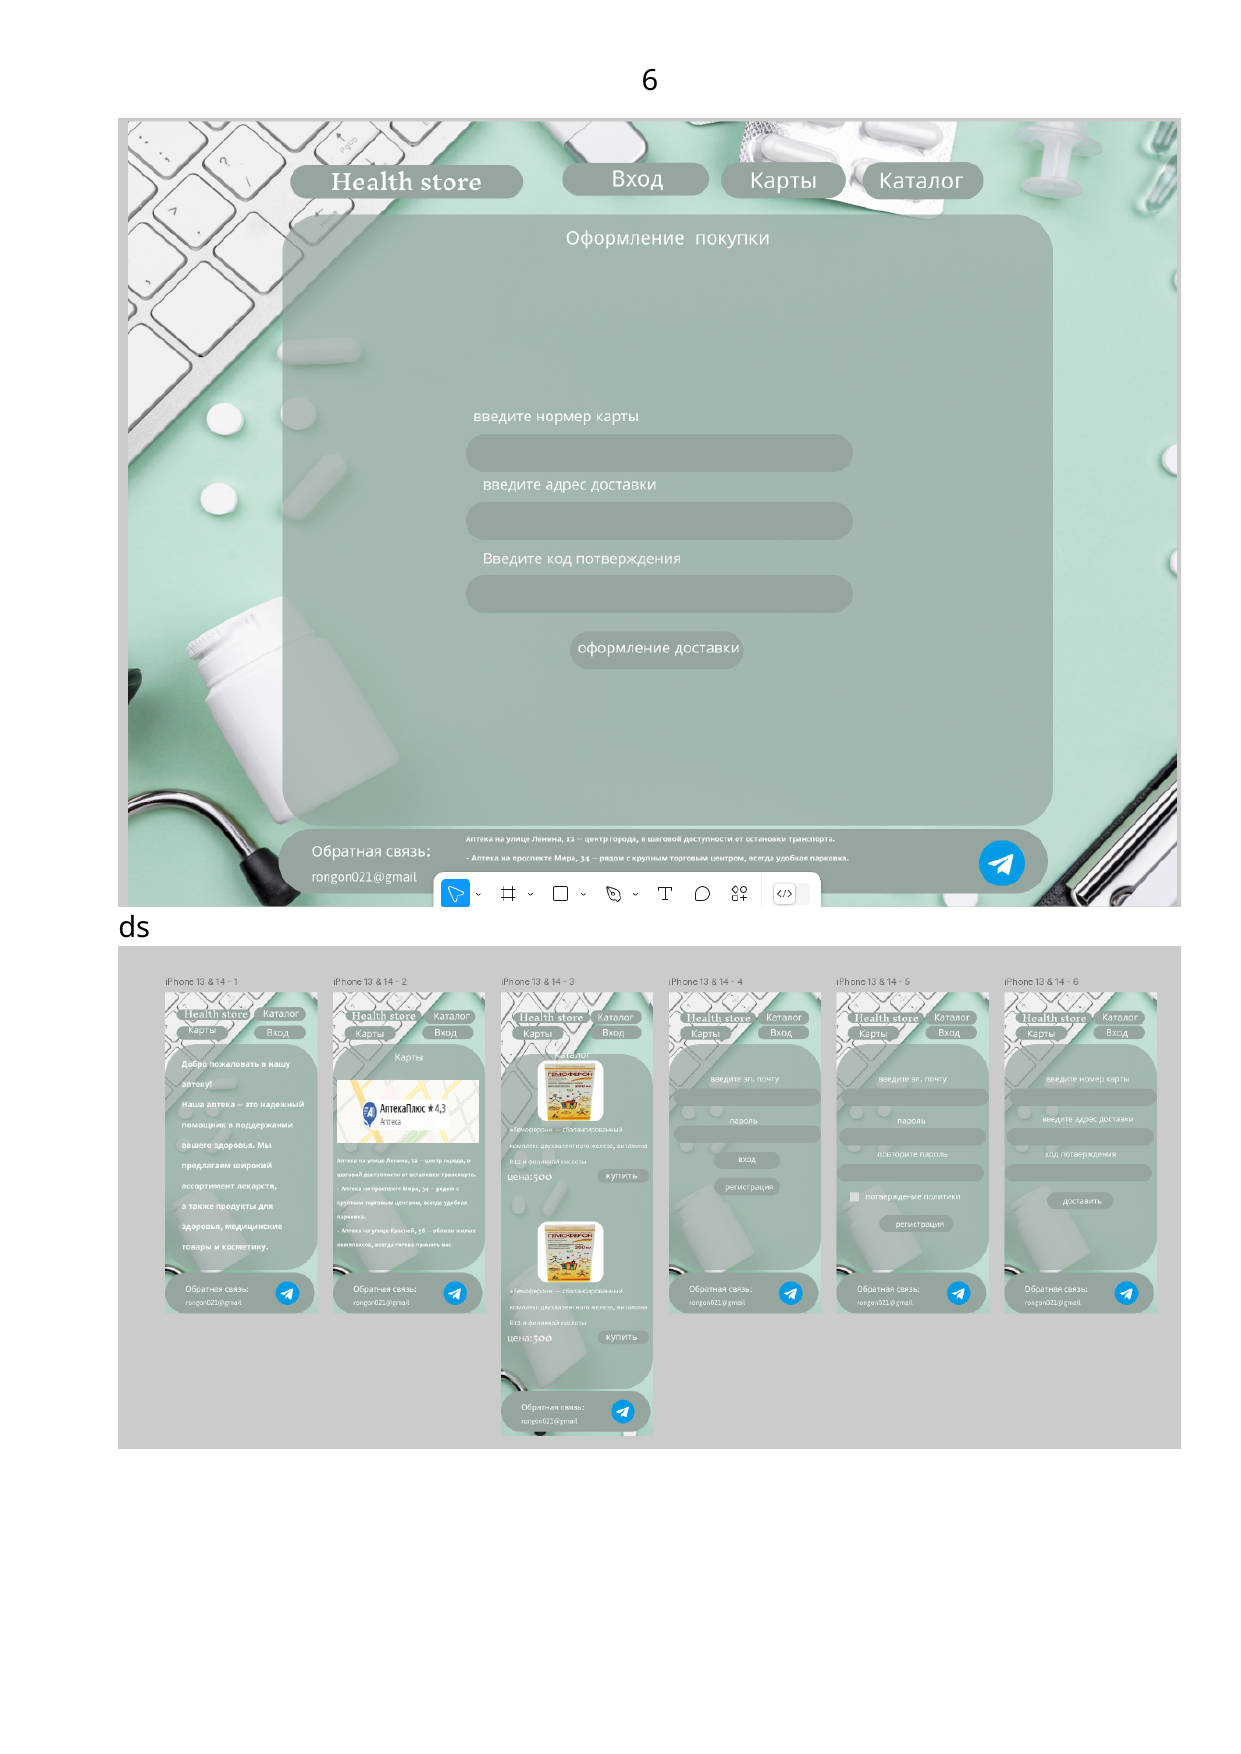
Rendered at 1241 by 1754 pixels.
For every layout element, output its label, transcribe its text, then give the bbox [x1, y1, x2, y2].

picture [118, 118, 1182, 907]
text ds [118, 907, 1181, 946]
picture [118, 946, 1182, 1449]
